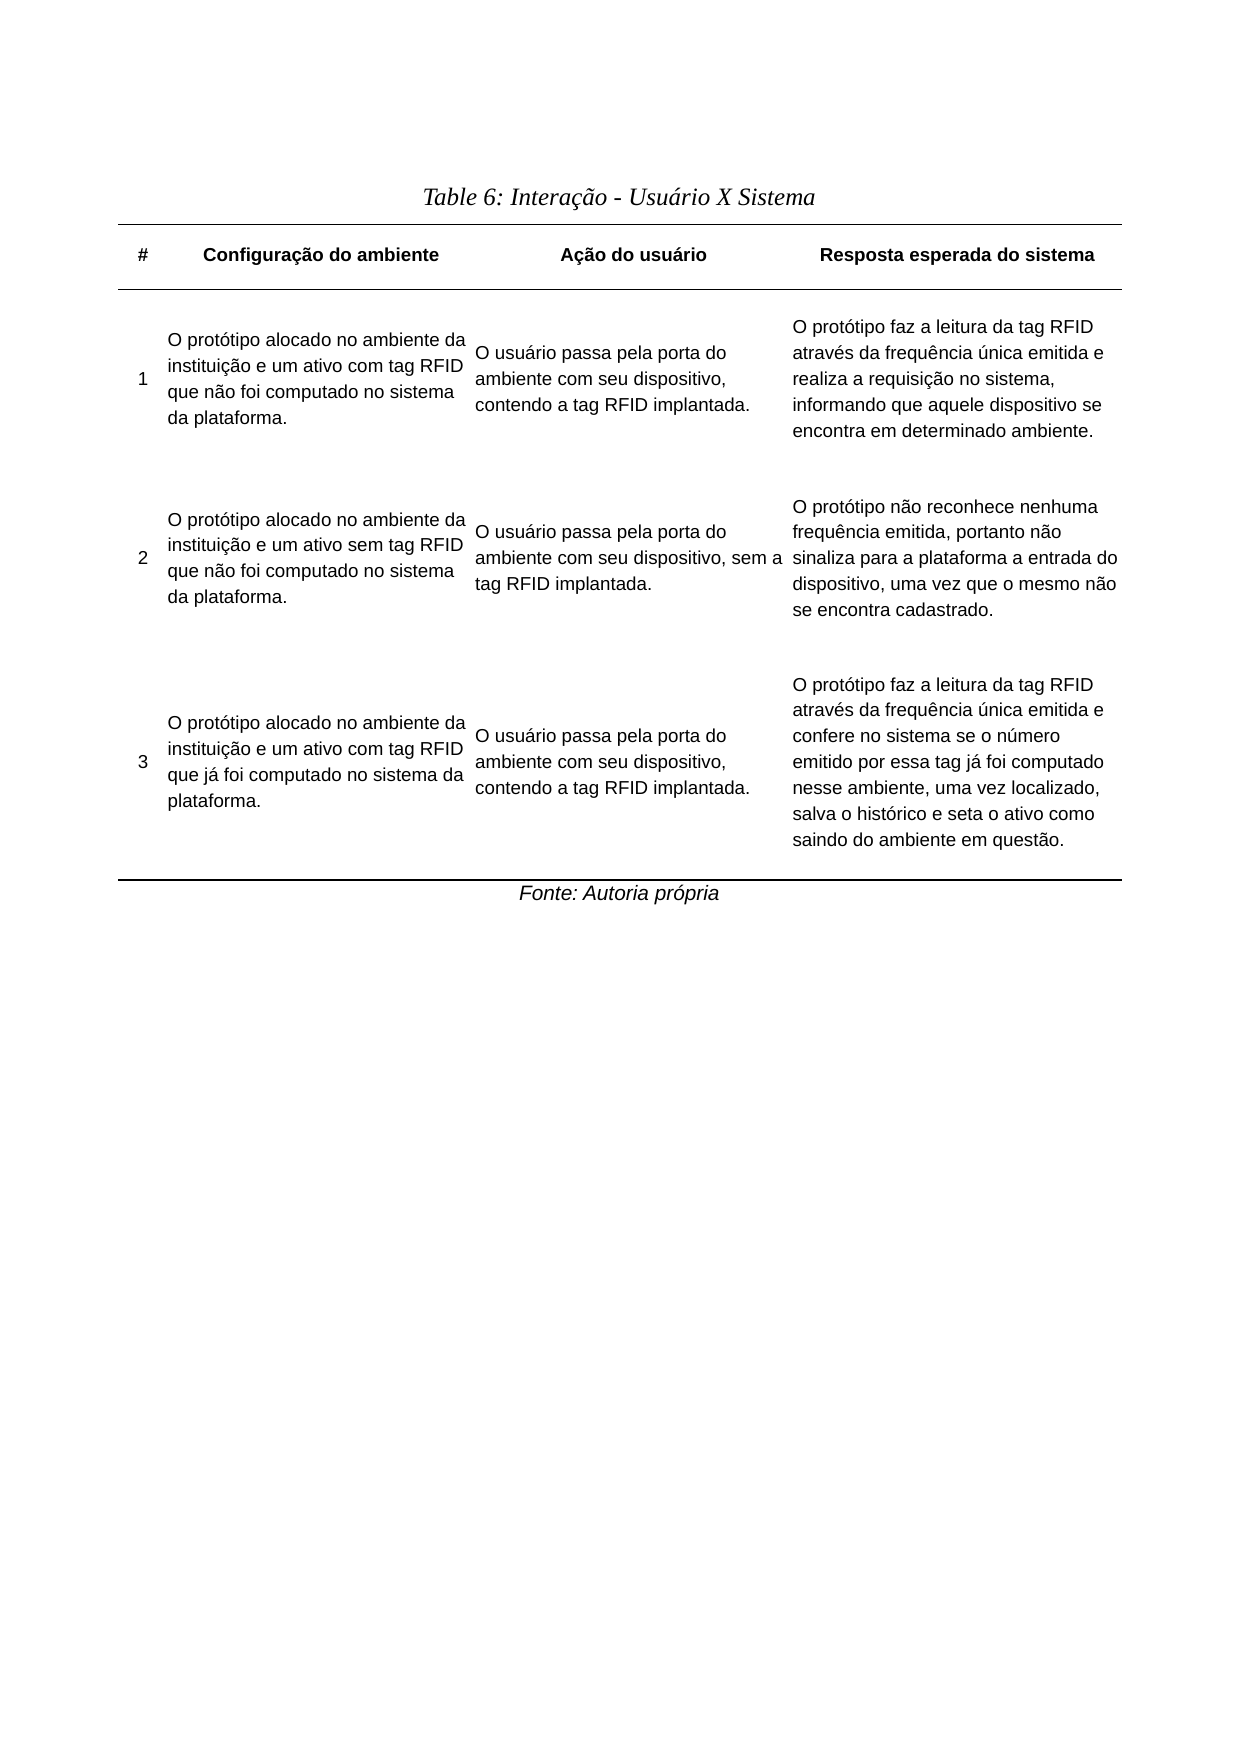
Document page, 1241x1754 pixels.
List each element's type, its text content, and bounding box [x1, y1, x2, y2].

table_header Resposta esperada do sistema [792, 225, 1122, 288]
table_cell 2 [118, 471, 167, 649]
text Table 6: Interação - Usuário X Sistema [118, 182, 1122, 211]
table_header # [118, 225, 167, 288]
table_header Configuração do ambiente [168, 225, 475, 288]
table_cell O protótipo faz a leitura da tag RFID através da frequência única emitida e realiza a requisição no sistema, informando que aquele dispositivo se encontra em determinado ambiente. [792, 290, 1122, 471]
table_cell O protótipo não reconhece nenhuma frequência emitida, portanto não sinaliza para a plataforma a entrada do dispositivo, uma vez que o mesmo não se encontra cadastrado. [792, 471, 1122, 649]
table_cell O usuário passa pela porta do ambiente com seu dispositivo, contendo a tag RFID implantada. [475, 649, 792, 879]
table_cell O protótipo alocado no ambiente da instituição e um ativo com tag RFID que não foi computado no sistema da plataforma. [168, 290, 475, 471]
table_cell O usuário passa pela porta do ambiente com seu dispositivo, sem a tag RFID implantada. [475, 471, 792, 649]
table_cell 3 [118, 649, 167, 879]
table_cell O protótipo alocado no ambiente da instituição e um ativo com tag RFID que já foi computado no sistema da plataforma. [168, 649, 475, 879]
table_cell 1 [118, 290, 167, 471]
table_cell O protótipo faz a leitura da tag RFID através da frequência única emitida e confere no sistema se o número emitido por essa tag já foi computado nesse ambiente, uma vez localizado, salva o histórico e seta o ativo como saindo do ambiente em questão. [792, 649, 1122, 879]
table_header Ação do usuário [475, 225, 792, 288]
table_cell O protótipo alocado no ambiente da instituição e um ativo sem tag RFID que não foi computado no sistema da plataforma. [168, 471, 475, 649]
text Fonte: Autoria própria [118, 881, 1122, 905]
table_cell O usuário passa pela porta do ambiente com seu dispositivo, contendo a tag RFID implantada. [475, 290, 792, 471]
